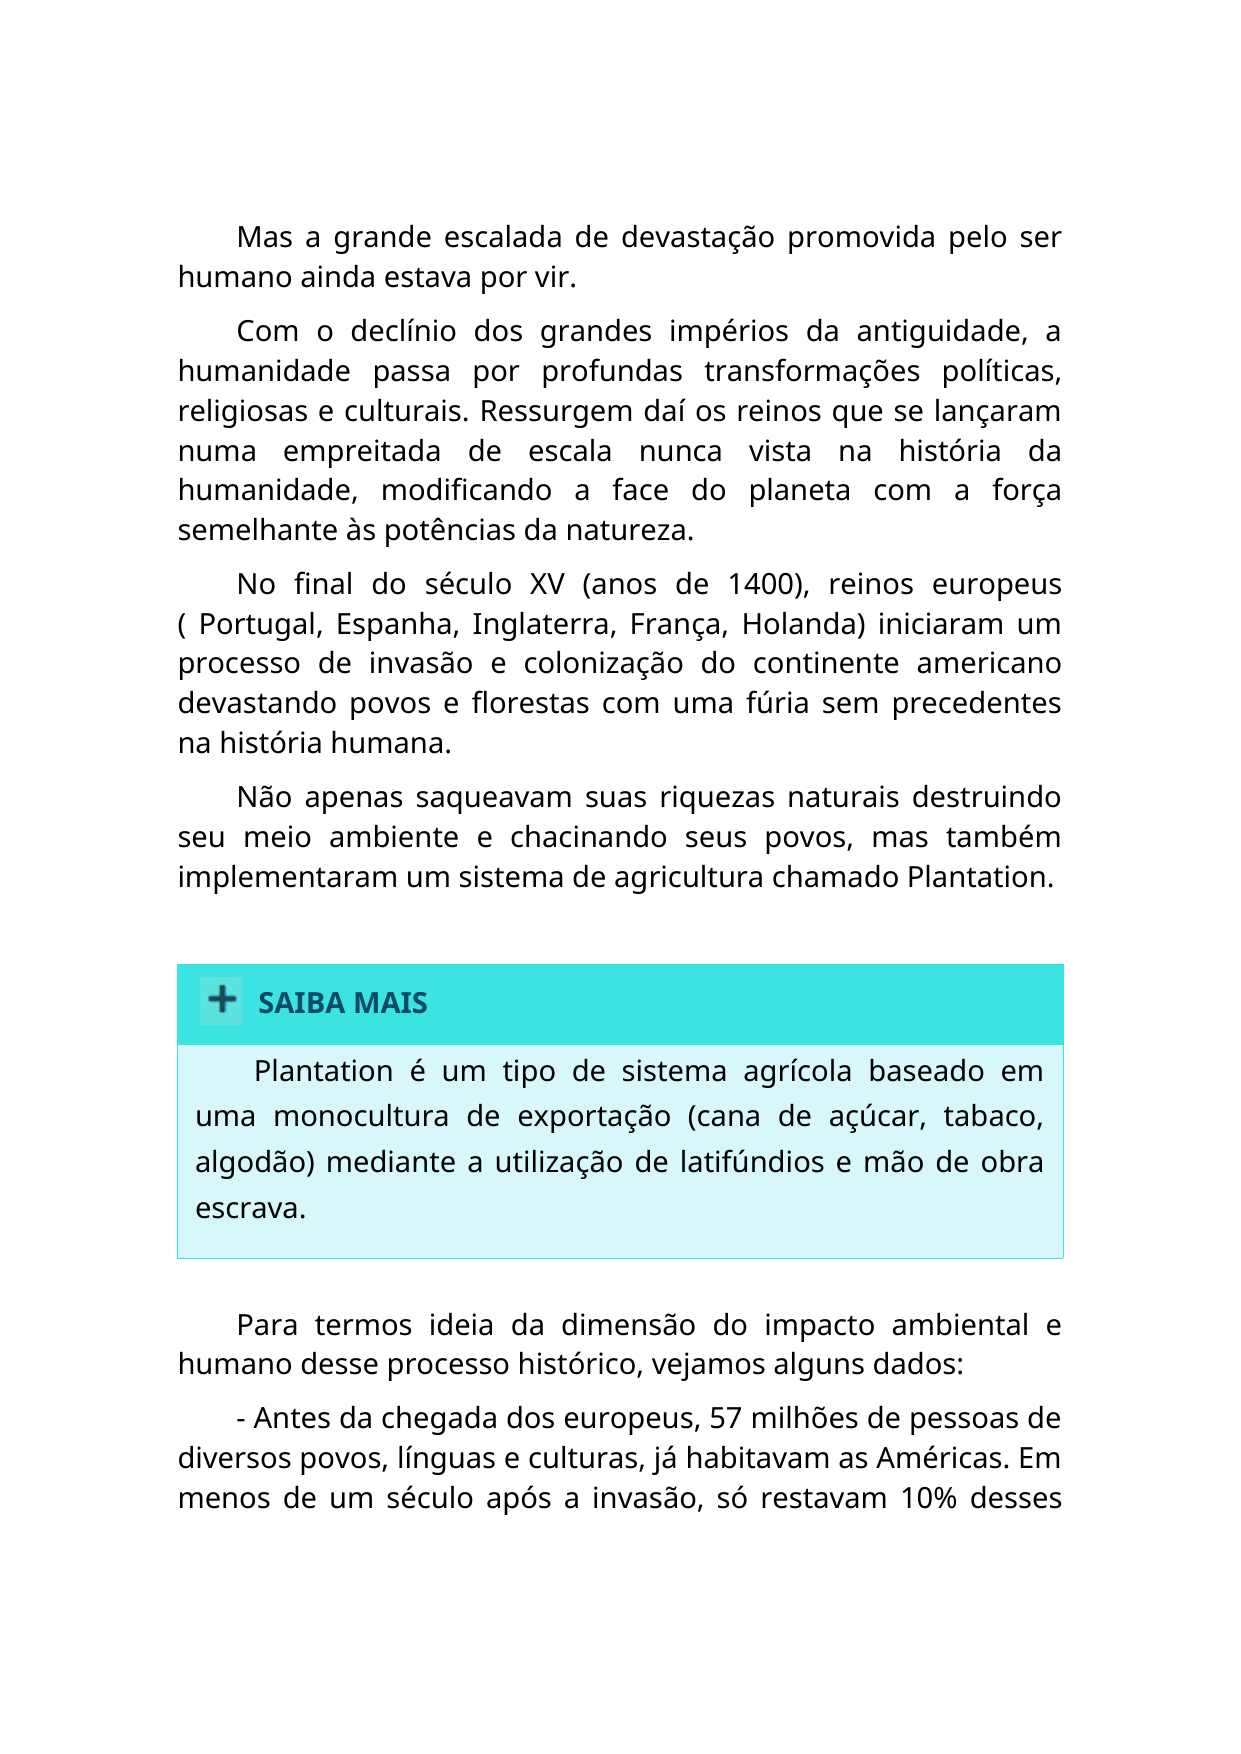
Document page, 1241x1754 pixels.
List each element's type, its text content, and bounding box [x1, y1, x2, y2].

table_header SAIBA MAIS [178, 965, 1063, 1044]
text No final do século XV (anos de 1400), reinos europeus ( Portugal, Espanha, Inglaterra, França, Holanda) iniciaram um processo de invasão e colonização do continente americano devastando povos e florestas com uma fúria sem precedentes na história humana. [177, 563, 1063, 762]
text Mas a grande escalada de devastação promovida pelo ser humano ainda estava por vir. [177, 217, 1063, 296]
text Para termos ideia da dimensão do impacto ambiental e humano desse processo histórico, vejamos alguns dados: [177, 1304, 1063, 1383]
text - Antes da chegada dos europeus, 57 milhões de pessoas de diversos povos, línguas e culturas, já habitavam as Américas. Em menos de um século após a invasão, só restavam 10% desses [177, 1398, 1063, 1517]
text Não apenas saqueavam suas riquezas naturais destruindo seu meio ambiente e chacinando seus povos, mas também implementaram um sistema de agricultura chamado Plantation. [177, 776, 1063, 896]
text Com o declínio dos grandes impérios da antiguidade, a humanidade passa por profundas transformações políticas, religiosas e culturais. Ressurgem daí os reinos que se lançaram numa empreitada de escala nunca vista na história da humanidade, modificando a face do planeta com a força semelhante às potências da natureza. [177, 311, 1063, 549]
table_cell Plantation é um tipo de sistema agrícola baseado em uma monocultura de exportação (cana de açúcar, tabaco, algodão) mediante a utilização de latifúndios e mão de obra escrava. [178, 1045, 1063, 1258]
picture [200, 977, 243, 1025]
